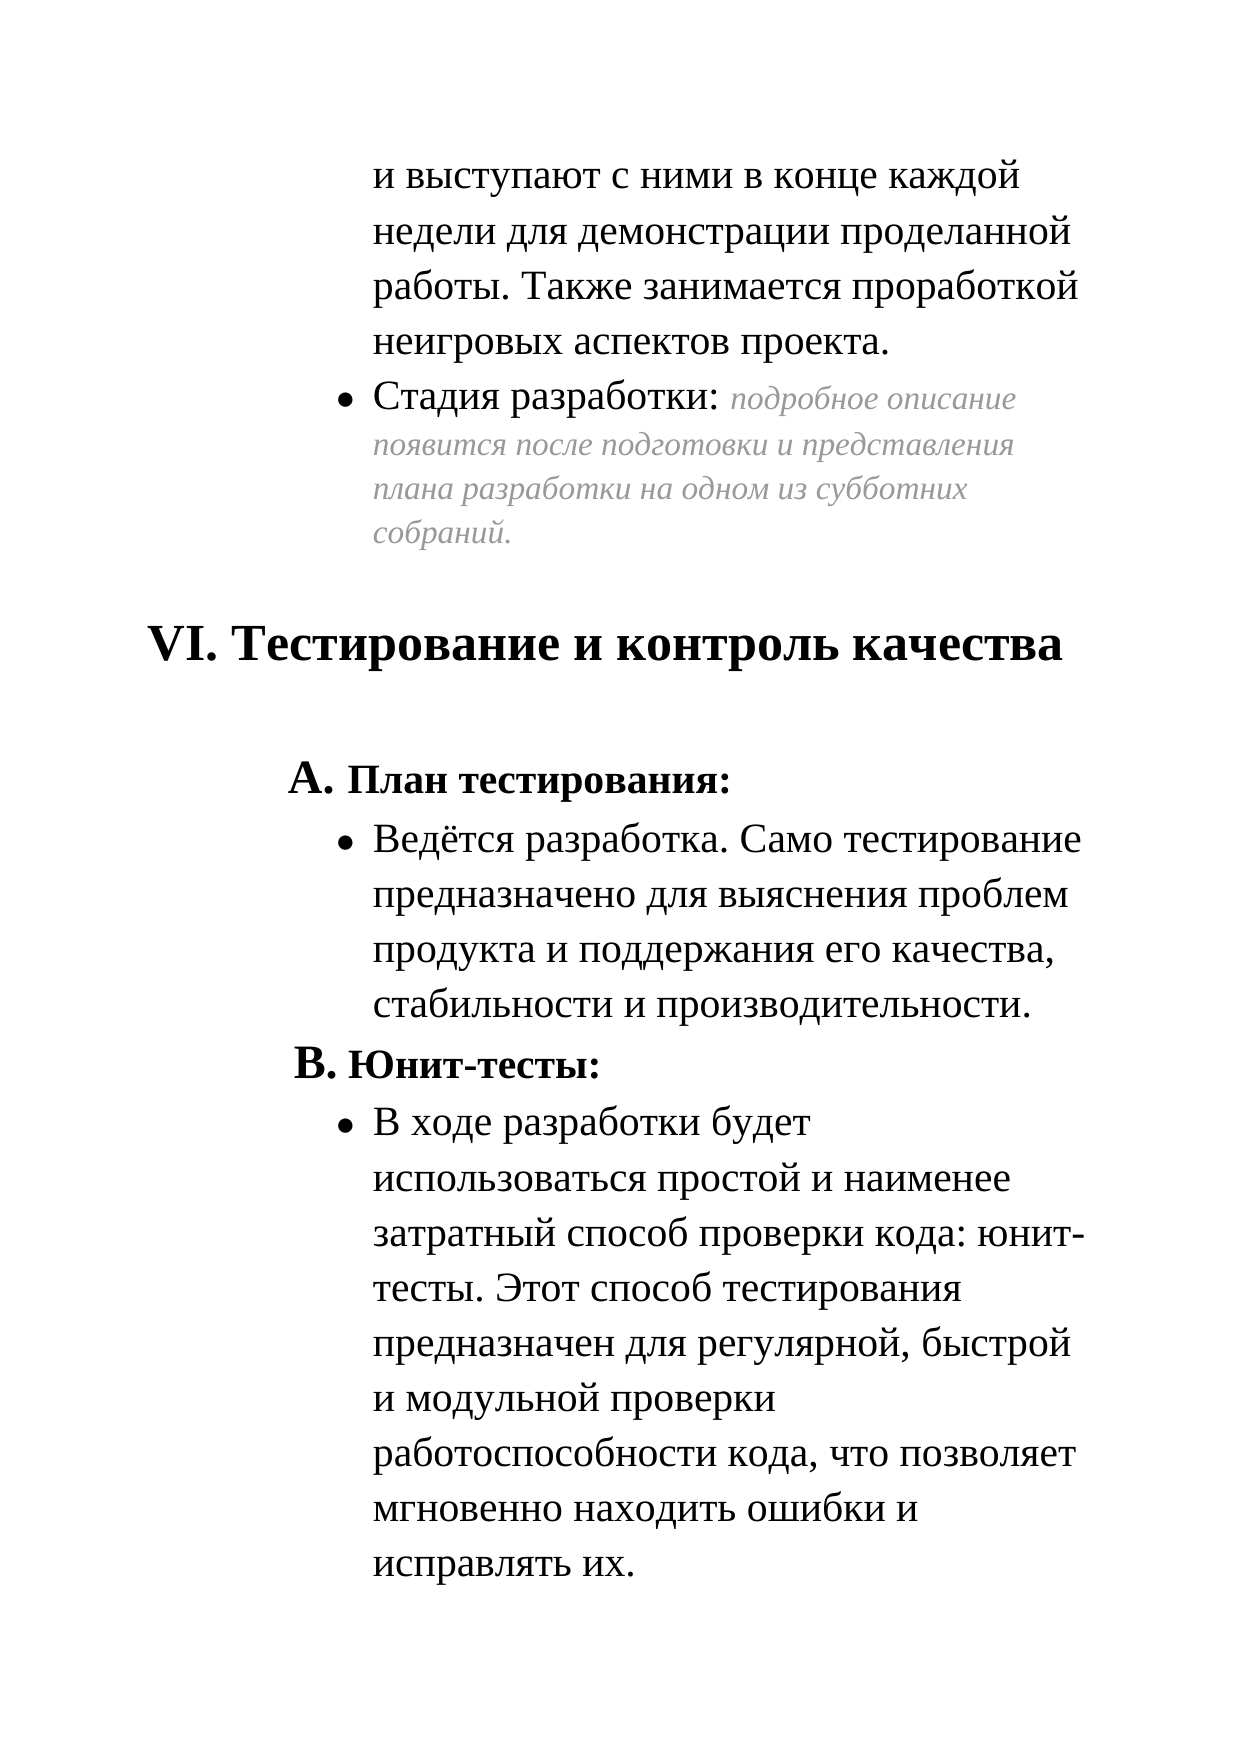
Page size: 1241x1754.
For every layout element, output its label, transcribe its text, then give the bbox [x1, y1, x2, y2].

list Ведётся разработка. Само тестирование предназначено для выяснения проблем продукта и поддержания его качества, стабильности и производительности. [335, 813, 1094, 1026]
text B. Юнит-тесты: [148, 1033, 1094, 1089]
list и выступают с ними в конце каждой недели для демонстрации проделанной работы. Также занимается проработкой неигровых аспектов проекта. [335, 150, 1094, 363]
list Стадия разработки: подробное описание появится после подготовки и представления плана разработки на одном из субботних собраний. [335, 370, 1094, 551]
list В ходе разработки будет использоваться простой и наименее затратный способ проверки кода: юнит-тесты. Этот способ тестирования предназначен для регулярной, быстрой и модульной проверки работоспособности кода, что позволяет мгновенно находить ошибки и исправлять их. [335, 1097, 1094, 1586]
text VI. Тестирование и контроль качества [148, 611, 1094, 671]
text А. План тестирования: [148, 749, 1094, 804]
